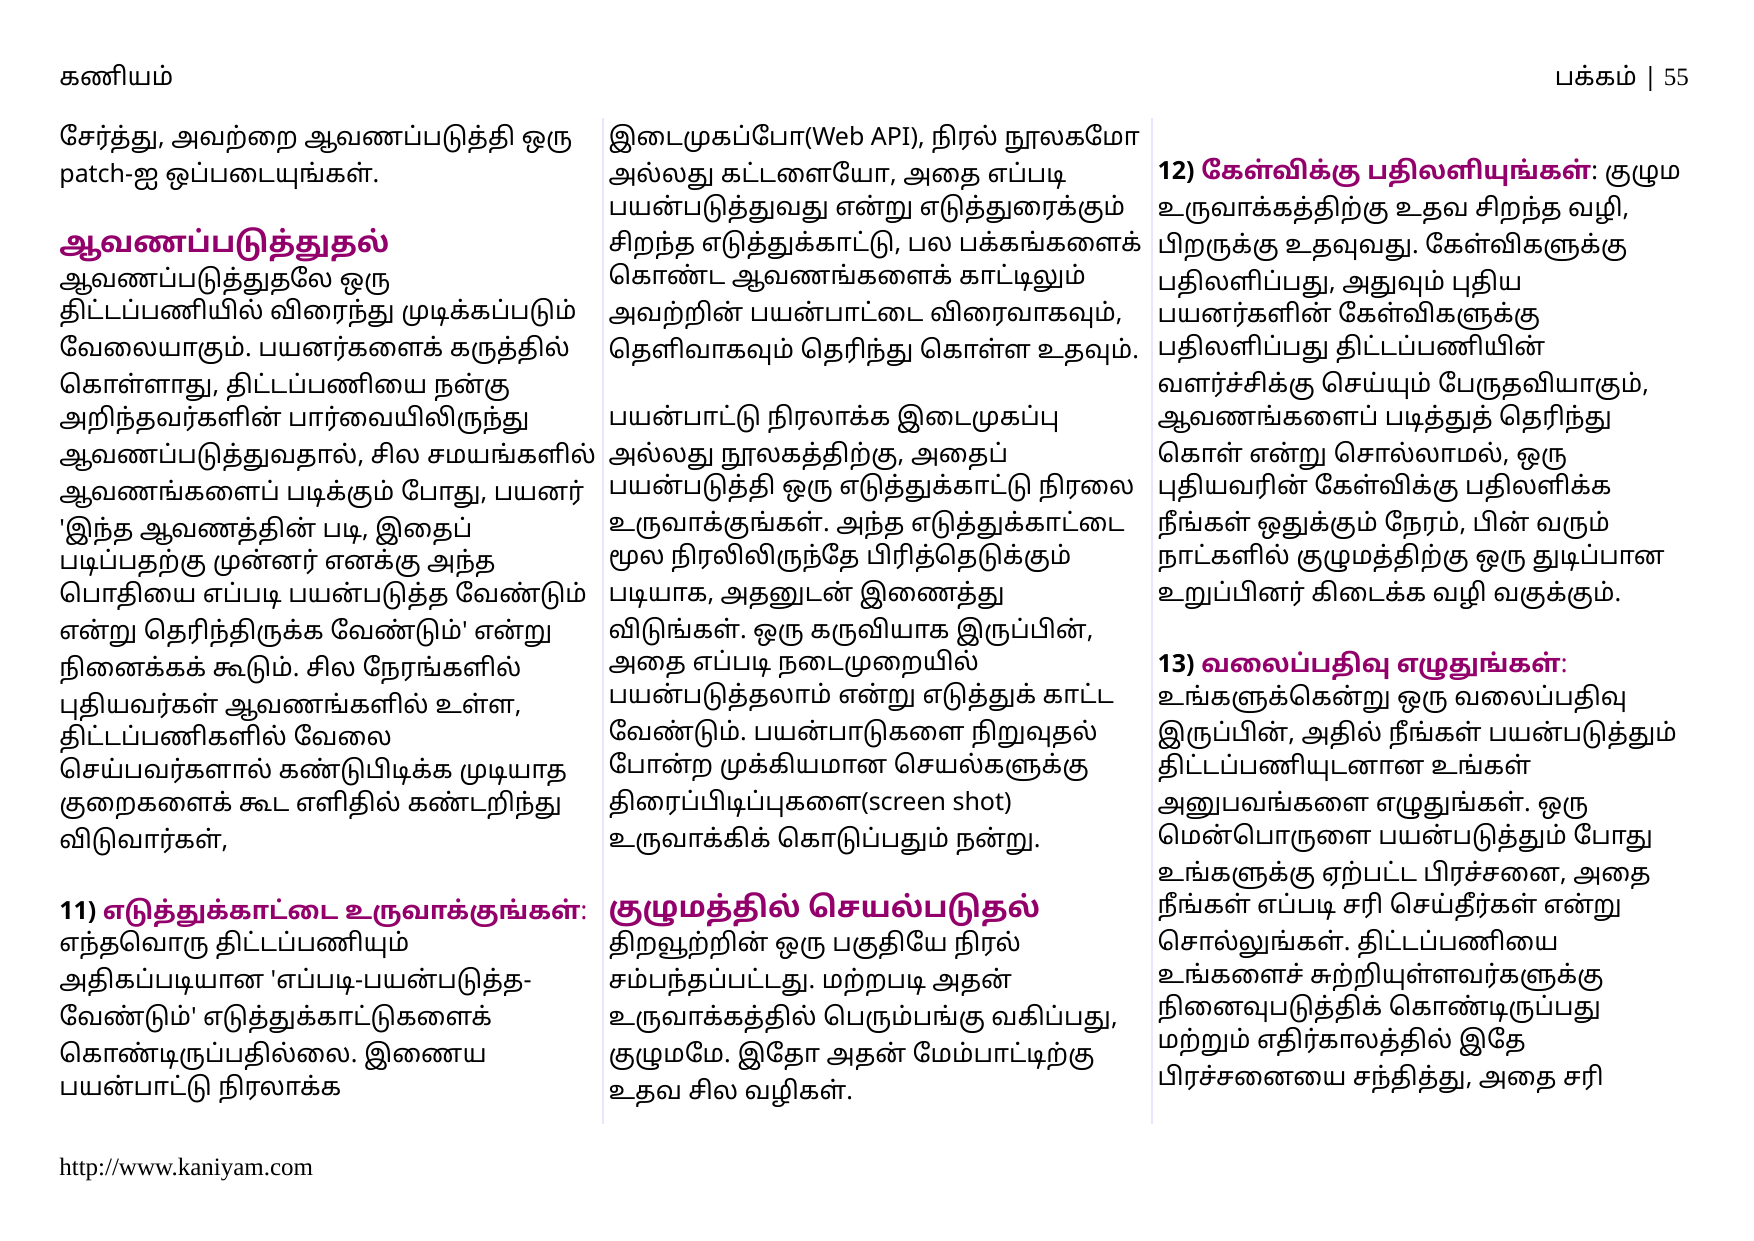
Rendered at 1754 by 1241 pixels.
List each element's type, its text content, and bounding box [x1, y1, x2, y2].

text ஆவணப்படுத்துதல் [59, 227, 597, 264]
text குழுமத்தில் செயல்படுதல் [608, 891, 1146, 929]
text 11) எடுத்துக்காட்டை உருவாக்குங்கள்: எந்தவொரு திட்டப்பணியும் அதிகப்படியான 'எப்படி-பயன்படுத்த-வேண்டும்' எடுத்துக்காட்டுகளைக் கொண்டிருப்பதில்லை. இணைய பயன்பாட்டு நிரலாக்க [59, 892, 597, 1105]
text 13) வலைப்பதிவு எழுதுங்கள்: உங்களுக்கென்று ஒரு வலைப்பதிவு இருப்பின், அதில் நீங்கள் பயன்படுத்தும் திட்டப்பணியுடனான உங்கள் அனுபவங்களை எழுதுங்கள். ஒரு மென்பொருளை பயன்படுத்தும் போது உங்களுக்கு ஏற்பட்ட பிரச்சனை, அதை நீங்கள் எப்படி சரி செய்தீர்கள் என்று சொல்லுங்கள். திட்டப்பணியை உங்களைச் சுற்றியுள்ளவர்களுக்கு நினைவுபடுத்திக் கொண்டிருப்பது மற்றும் எதிர்காலத்தில் இதே பிரச்சனையை சந்தித்து, அதை சரி [1157, 646, 1695, 1096]
text ஆவணப்படுத்துதலே ஒரு திட்டப்பணியில் விரைந்து முடிக்கப்படும் வேலையாகும். பயனர்களைக் கருத்தில் கொள்ளாது, திட்டப்பணியை நன்கு அறிந்தவர்களின் பார்வையிலிருந்து ஆவணப்படுத்துவதால், சில சமயங்களில் ஆவணங்களைப் படிக்கும் போது, பயனர் 'இந்த ஆவணத்தின் படி, இதைப் படிப்பதற்கு முன்னர் எனக்கு அந்த பொதியை எப்படி பயன்படுத்த வேண்டும் என்று தெரிந்திருக்க வேண்டும்' என்று நினைக்கக் கூடும். சில நேரங்களில் புதியவர்கள் ஆவணங்களில் உள்ள, திட்டப்பணிகளில் வேலை செய்பவர்களால் கண்டுபிடிக்க முடியாத குறைகளைக் கூட எளிதில் கண்டறிந்து விடுவார்கள், [59, 264, 597, 858]
text திறவூற்றின் ஒரு பகுதியே நிரல் சம்பந்தப்பட்டது. மற்றபடி அதன் உருவாக்கத்தில் பெரும்பங்கு வகிப்பது, குழுமமே. இதோ அதன் மேம்பாட்டிற்கு உதவ சில வழிகள். [608, 929, 1146, 1110]
text சேர்த்து, அவற்றை ஆவணப்படுத்தி ஒரு patch-ஐ ஒப்படையுங்கள். [59, 118, 597, 192]
text பயன்பாட்டு நிரலாக்க இடைமுகப்பு அல்லது நூலகத்திற்கு, அதைப் பயன்படுத்தி ஒரு எடுத்துக்காட்டு நிரலை உருவாக்குங்கள். அந்த எடுத்துக்காட்டை மூல நிரலிலிருந்தே பிரித்தெடுக்கும் படியாக, அதனுடன் இணைத்து விடுங்கள். ஒரு கருவியாக இருப்பின், அதை எப்படி நடைமுறையில் பயன்படுத்தலாம் என்று எடுத்துக் காட்ட வேண்டும். பயன்பாடுகளை நிறுவுதல் போன்ற முக்கியமான செயல்களுக்கு திரைப்பிடிப்புகளை(screen shot) உருவாக்கிக் கொடுப்பதும் நன்று. [608, 403, 1146, 857]
text 12) கேள்விக்கு பதிலளியுங்கள்: குழும உருவாக்கத்திற்கு உதவ சிறந்த வழி, பிறருக்கு உதவுவது. கேள்விகளுக்கு பதிலளிப்பது, அதுவும் புதிய பயனர்களின் கேள்விகளுக்கு பதிலளிப்பது திட்டப்பணியின் வளர்ச்சிக்கு செய்யும் பேருதவியாகும், ஆவணங்களைப் படித்துத் தெரிந்து கொள் என்று சொல்லாமல், ஒரு புதியவரின் கேள்விக்கு பதிலளிக்க நீங்கள் ஒதுக்கும் நேரம், பின் வரும் நாட்களில் குழுமத்திற்கு ஒரு துடிப்பான உறுப்பினர் கிடைக்க வழி வகுக்கும். [1157, 153, 1695, 611]
text இடைமுகப்போ(Web API), நிரல் நூலகமோ அல்லது கட்டளையோ, அதை எப்படி பயன்படுத்துவது என்று எடுத்துரைக்கும் சிறந்த எடுத்துக்காட்டு, பல பக்கங்களைக் கொண்ட ஆவணங்களைக் காட்டிலும் அவற்றின் பயன்பாட்டை விரைவாகவும், தெளிவாகவும் தெரிந்து கொள்ள உதவும். [608, 118, 1146, 369]
